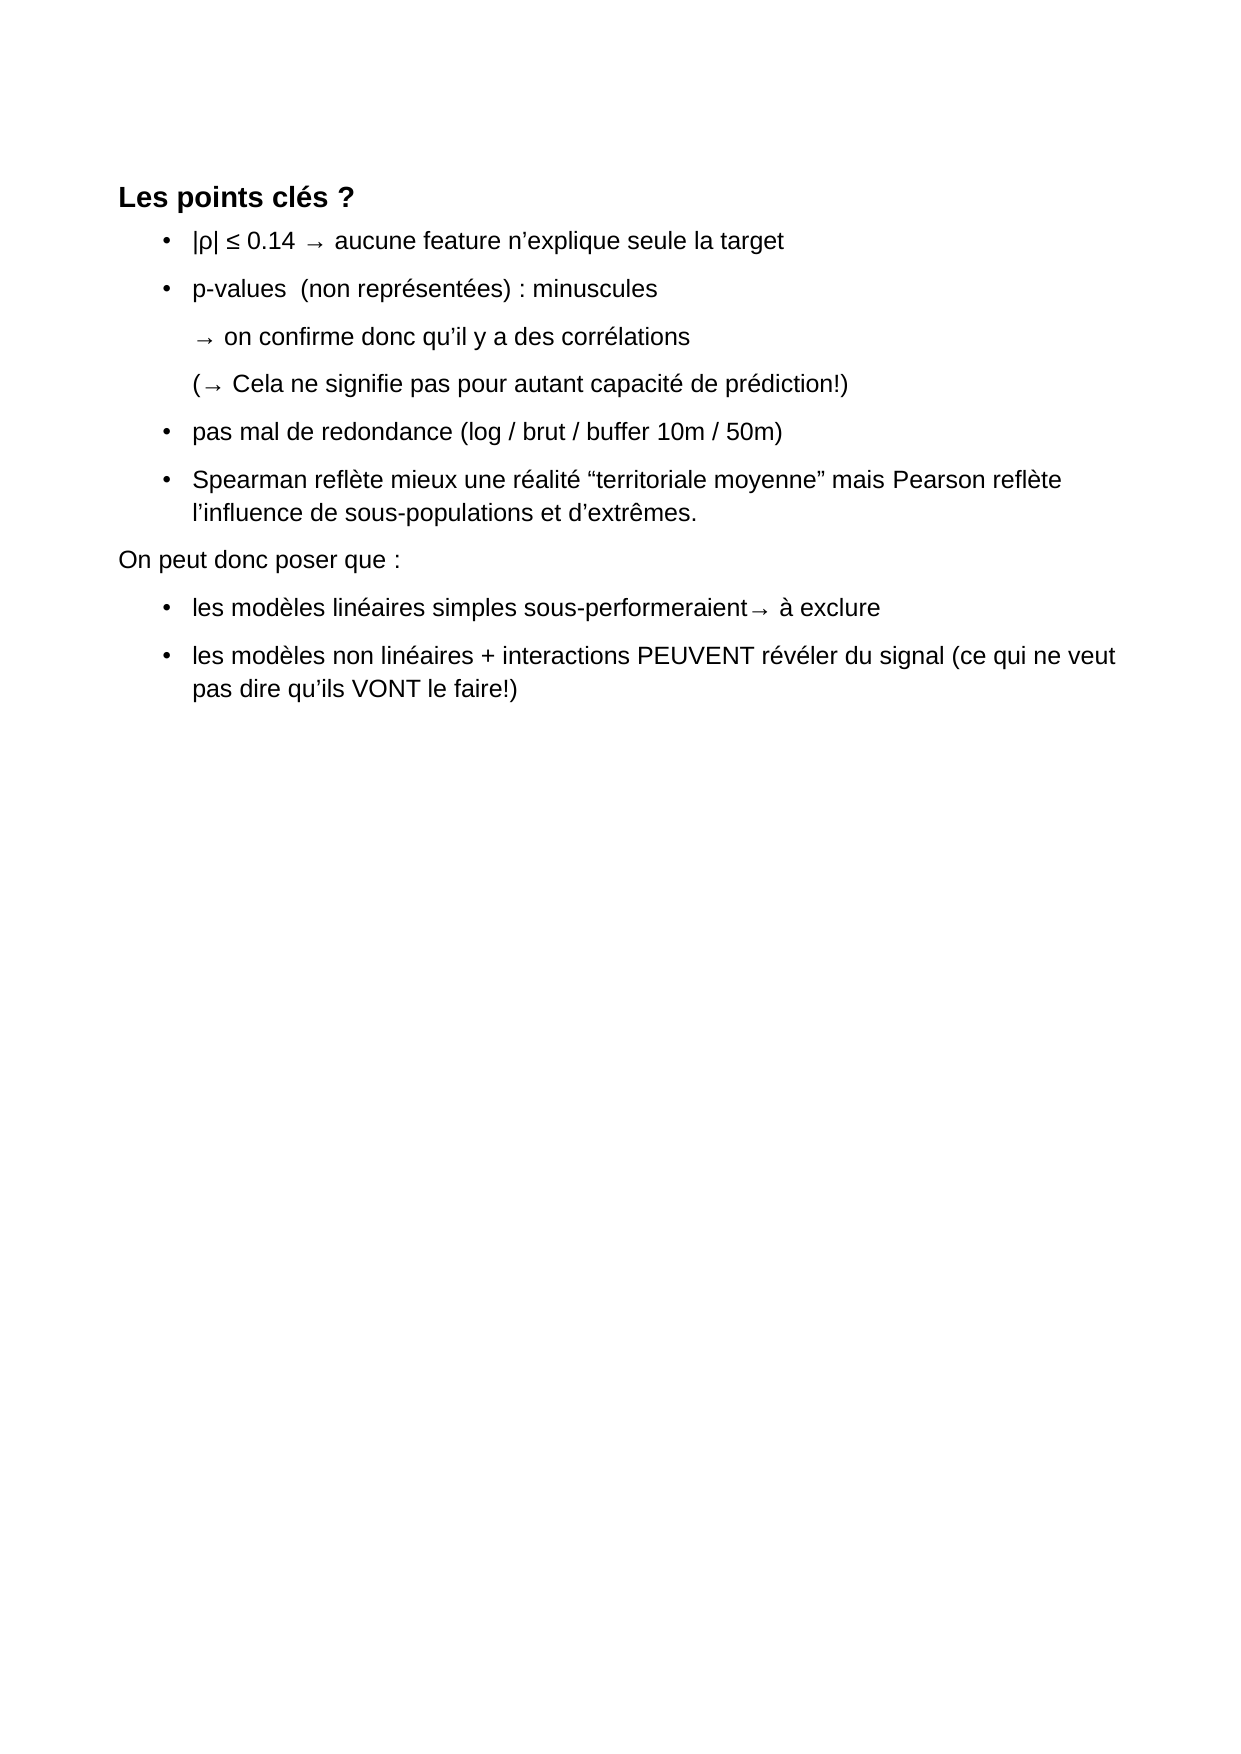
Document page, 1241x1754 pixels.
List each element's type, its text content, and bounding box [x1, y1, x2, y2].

list les modèles linéaires simples sous-performeraient→ à exclure [162, 593, 1122, 622]
list les modèles non linéaires + interactions PEUVENT révéler du signal (ce qui ne veut pas dire qu’ils VONT le faire!) [162, 641, 1122, 703]
list pas mal de redondance (log / brut / buffer 10m / 50m) [162, 417, 1122, 446]
list p-values (non représentées) : minuscules [162, 274, 1122, 303]
text On peut donc poser que : [118, 545, 1122, 574]
list → on confirme donc qu’il y a des corrélations [162, 322, 1122, 351]
list |ρ| ≤ 0.14 → aucune feature n’explique seule la target [162, 226, 1122, 255]
list Spearman reflète mieux une réalité “territoriale moyenne” mais Pearson reflète l’influence de sous-populations et d’extrêmes. [162, 465, 1122, 527]
list (→ Cela ne signifie pas pour autant capacité de prédiction!) [162, 369, 1122, 398]
subtitle Les points clés ? [118, 180, 1122, 214]
